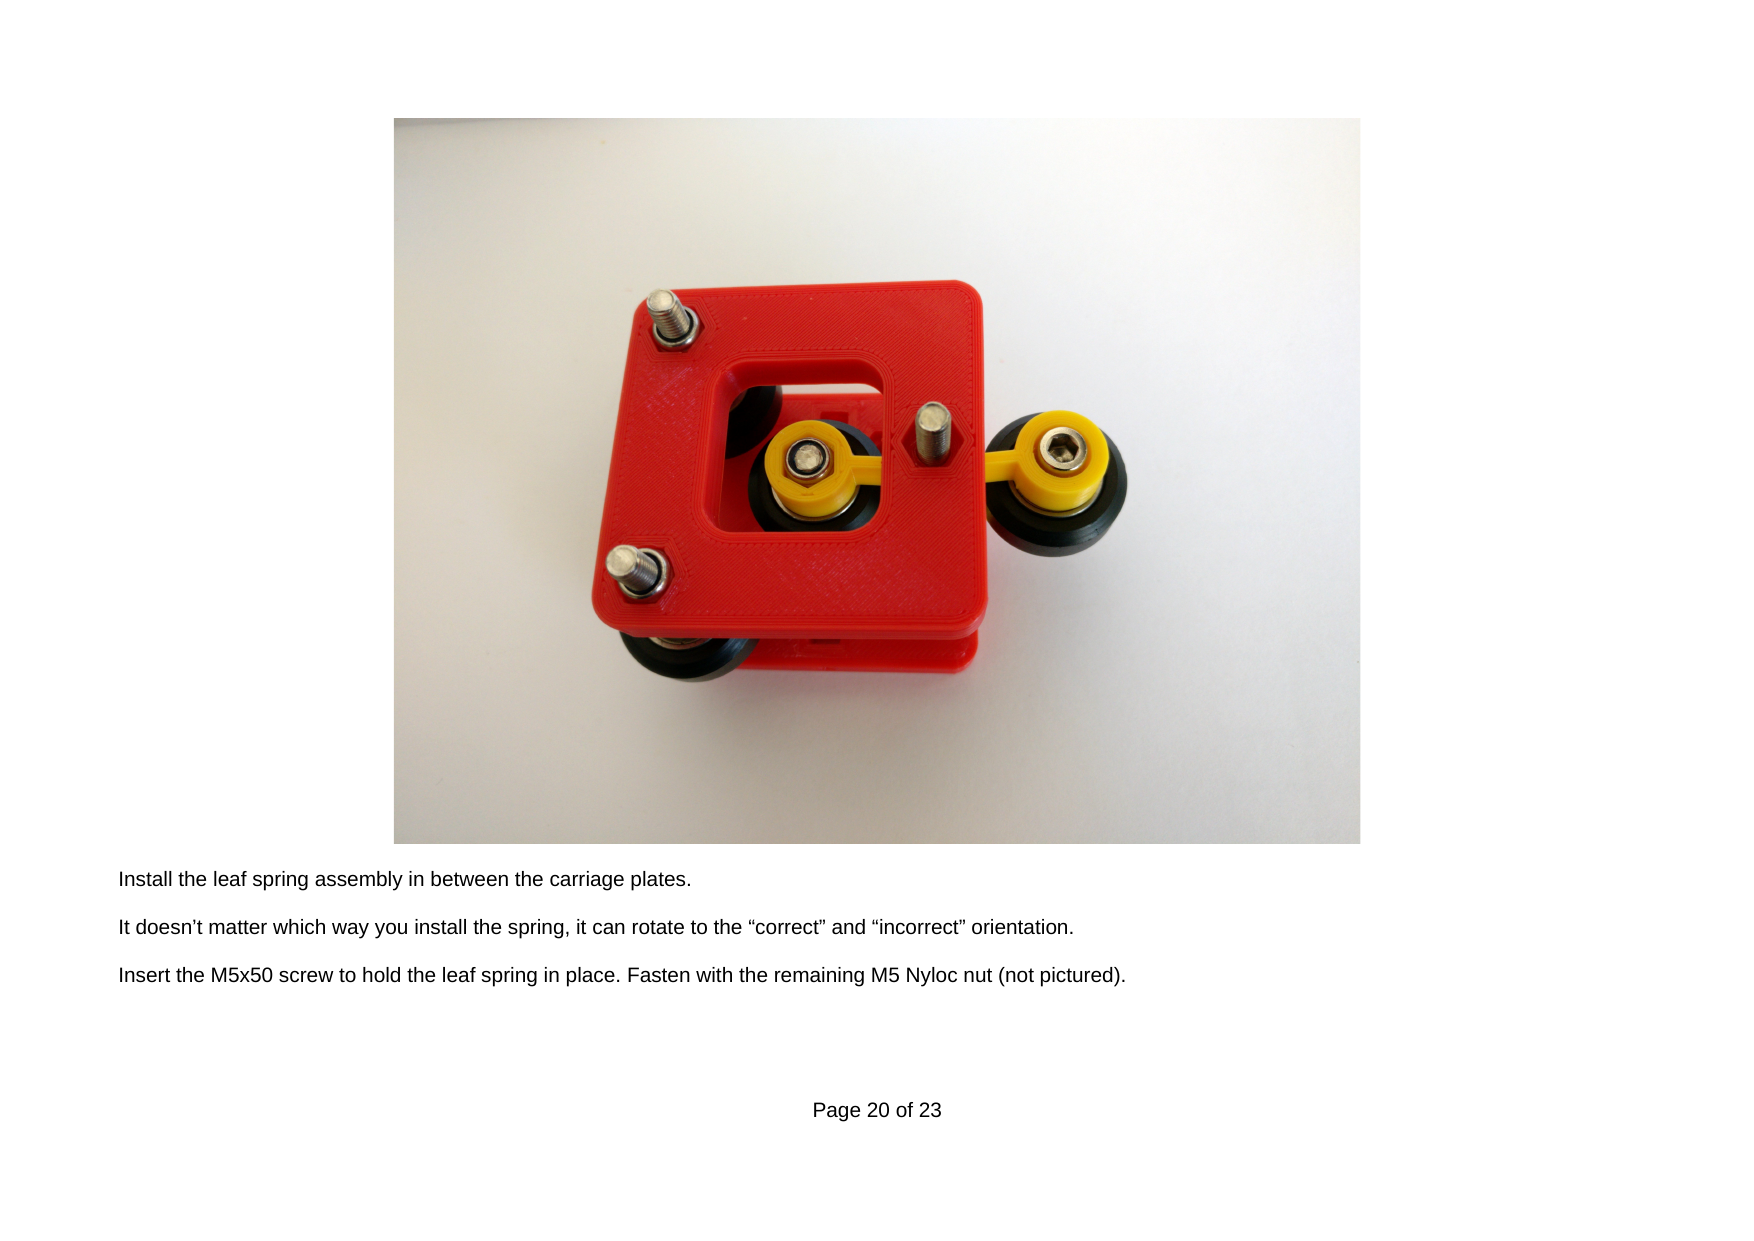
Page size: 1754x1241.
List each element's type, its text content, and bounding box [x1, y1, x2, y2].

text It doesn’t matter which way you install the spring, it can rotate to the “correct” and “incorrect” orientation. [118, 915, 1636, 939]
text Install the leaf spring assembly in between the carriage plates. [118, 867, 1636, 891]
text Insert the M5x50 screw to hold the leaf spring in place. Fasten with the remaining M5 Nyloc nut (not pictured). [118, 963, 1636, 987]
picture [393, 118, 1361, 844]
